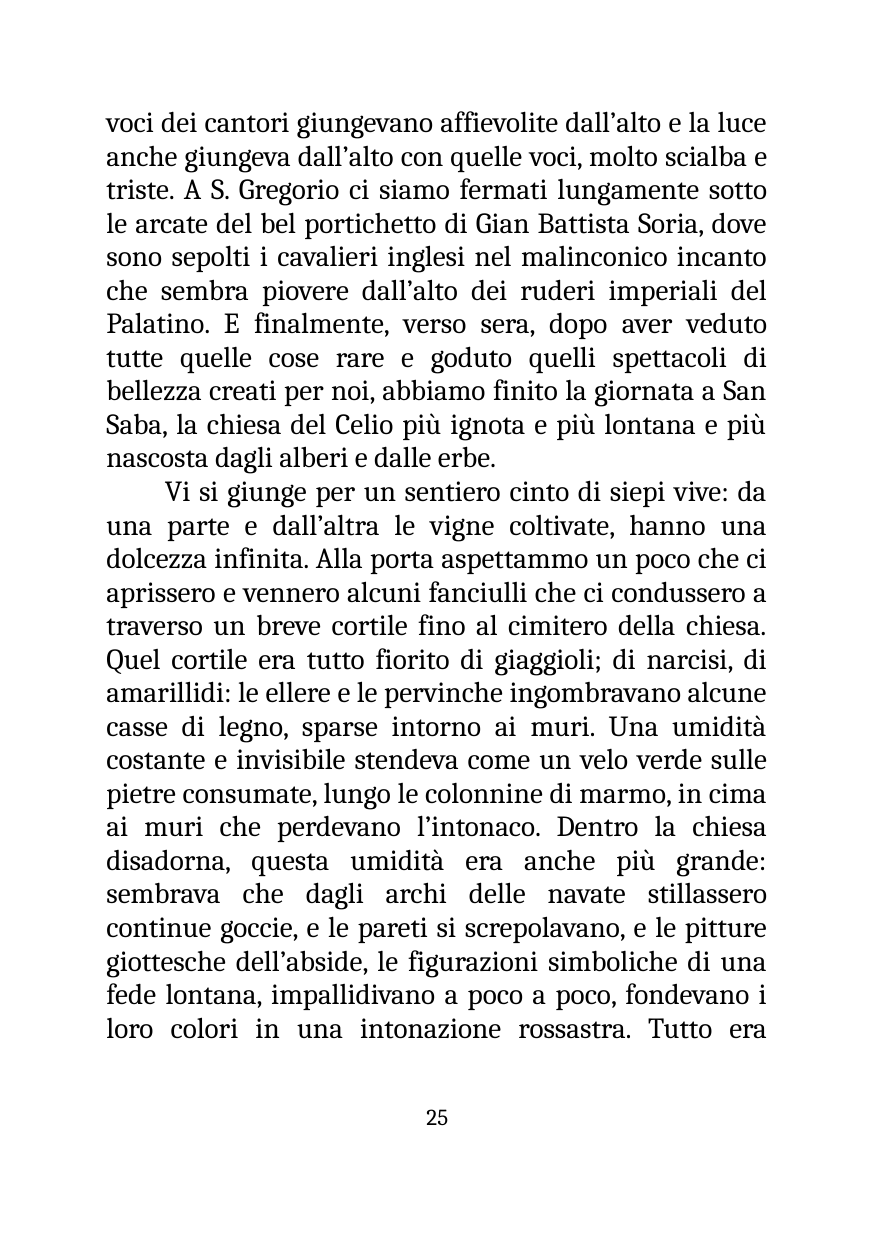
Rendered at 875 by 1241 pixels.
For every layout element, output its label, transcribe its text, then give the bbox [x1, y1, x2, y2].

text Vi si giunge per un sentiero cinto di siepi vive: da una parte e dall’altra le vigne coltivate, hanno una dolcezza infinita. Alla porta aspettammo un poco che ci aprissero e vennero alcuni fanciulli che ci condussero a traverso un breve cortile fino al cimitero della chiesa. Quel cortile era tutto fiorito di giaggioli; di narcisi, di amarillidi: le ellere e le pervinche ingombravano alcune casse di legno, sparse intorno ai muri. Una umidità costante e invisibile stendeva come un velo verde sulle pietre consumate, lungo le colonnine di marmo, in cima ai muri che perdevano l’intonaco. Dentro la chiesa disadorna, questa umidità era anche più grande: sembrava che dagli archi delle navate stillassero continue goccie, e le pareti si screpolavano, e le pitture giottesche dell’abside, le figurazioni simboliche di una fede lontana, impallidivano a poco a poco, fondevano i loro colori in una intonazione rossastra. Tutto era [106, 475, 768, 1045]
text voci dei cantori giungevano affievolite dall’alto e la luce anche giungeva dall’alto con quelle voci, molto scialba e triste. A S. Gregorio ci siamo fermati lungamente sotto le arcate del bel portichetto di Gian Battista Soria, dove sono sepolti i cavalieri inglesi nel malinconico incanto che sembra piovere dall’alto dei ruderi imperiali del Palatino. E finalmente, verso sera, dopo aver veduto tutte quelle cose rare e goduto quelli spettacoli di bellezza creati per noi, abbiamo finito la giornata a San Saba, la chiesa del Celio più ignota e più lontana e più nascosta dagli alberi e dalle erbe. [106, 106, 768, 475]
